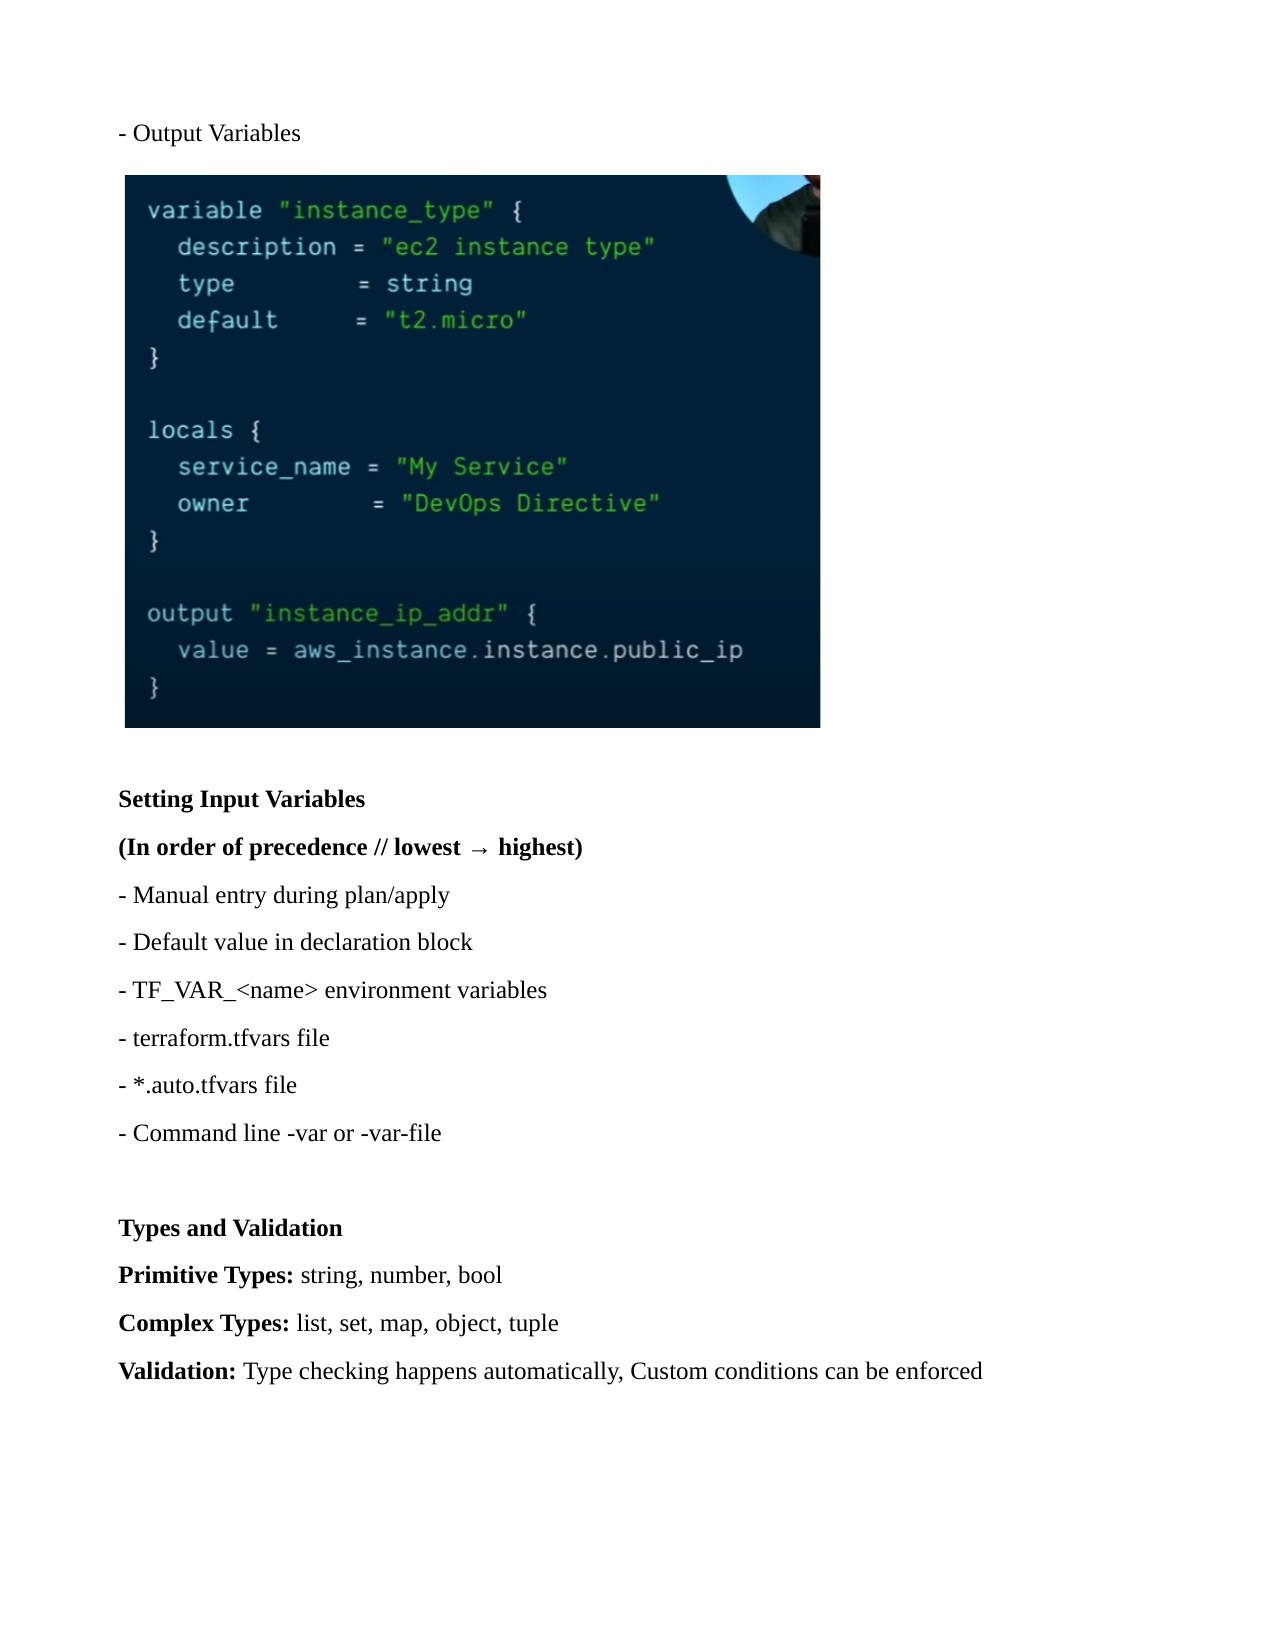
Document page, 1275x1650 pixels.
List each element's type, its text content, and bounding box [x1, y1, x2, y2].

text Types and Validation [118, 1213, 1157, 1242]
text - terraform.tfvars file [118, 1023, 1157, 1051]
text - Output Variables [118, 118, 1157, 147]
text - TF_VAR_<name> environment variables [118, 975, 1157, 1004]
picture [124, 175, 821, 728]
text - Command line -var or -var-file [118, 1118, 1157, 1147]
text Setting Input Variables [118, 784, 1157, 813]
text (In order of precedence // lowest → highest) [118, 832, 1157, 861]
text - *.auto.tfvars file [118, 1070, 1157, 1099]
text - Default value in declaration block [118, 927, 1157, 956]
text - Manual entry during plan/apply [118, 880, 1157, 908]
text Validation: Type checking happens automatically, Custom conditions can be enforced [118, 1356, 1157, 1384]
text Primitive Types: string, number, bool [118, 1261, 1157, 1289]
text Complex Types: list, set, map, object, tuple [118, 1308, 1157, 1337]
